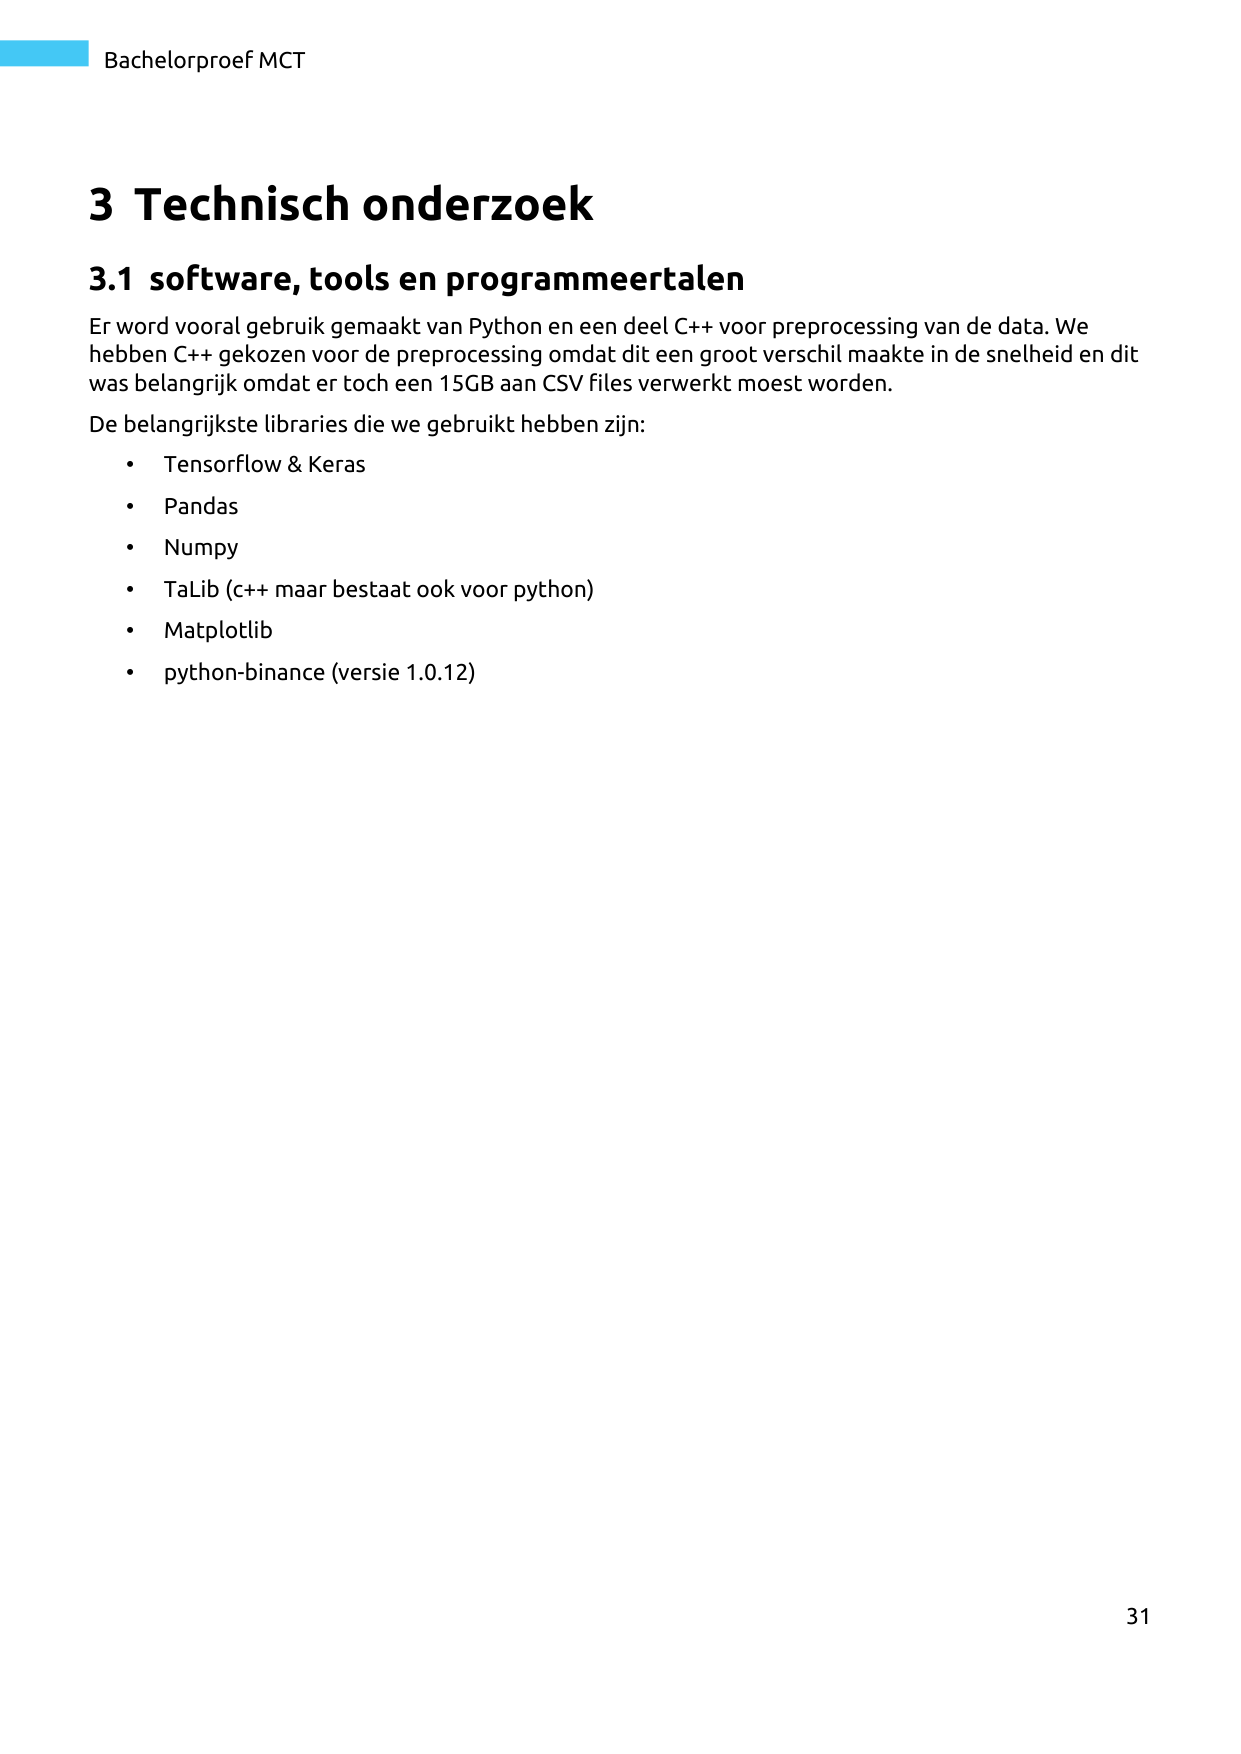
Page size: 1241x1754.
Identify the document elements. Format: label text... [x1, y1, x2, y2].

subtitle software, tools en programmeertalen [89, 258, 1152, 297]
subtitle Technisch onderzoek [89, 177, 1152, 229]
list TaLib (c++ maar bestaat ook voor python) [126, 575, 1152, 602]
list Pandas [126, 492, 1152, 519]
list Numpy [126, 534, 1152, 561]
list python-binance (versie 1.0.12) [126, 658, 1152, 685]
text De belangrijkste libraries die we gebruikt hebben zijn: [89, 410, 1152, 436]
list Tensorflow & Keras [126, 451, 1152, 478]
text Er word vooral gebruik gemaakt van Python en een deel C++ voor preprocessing van de data. We hebben C++ gekozen voor de preprocessing omdat dit een groot verschil maakte in de snelheid en dit was belangrijk omdat er toch een 15GB aan CSV files verwerkt moest worden. [89, 312, 1152, 395]
list Matplotlib [126, 617, 1152, 644]
